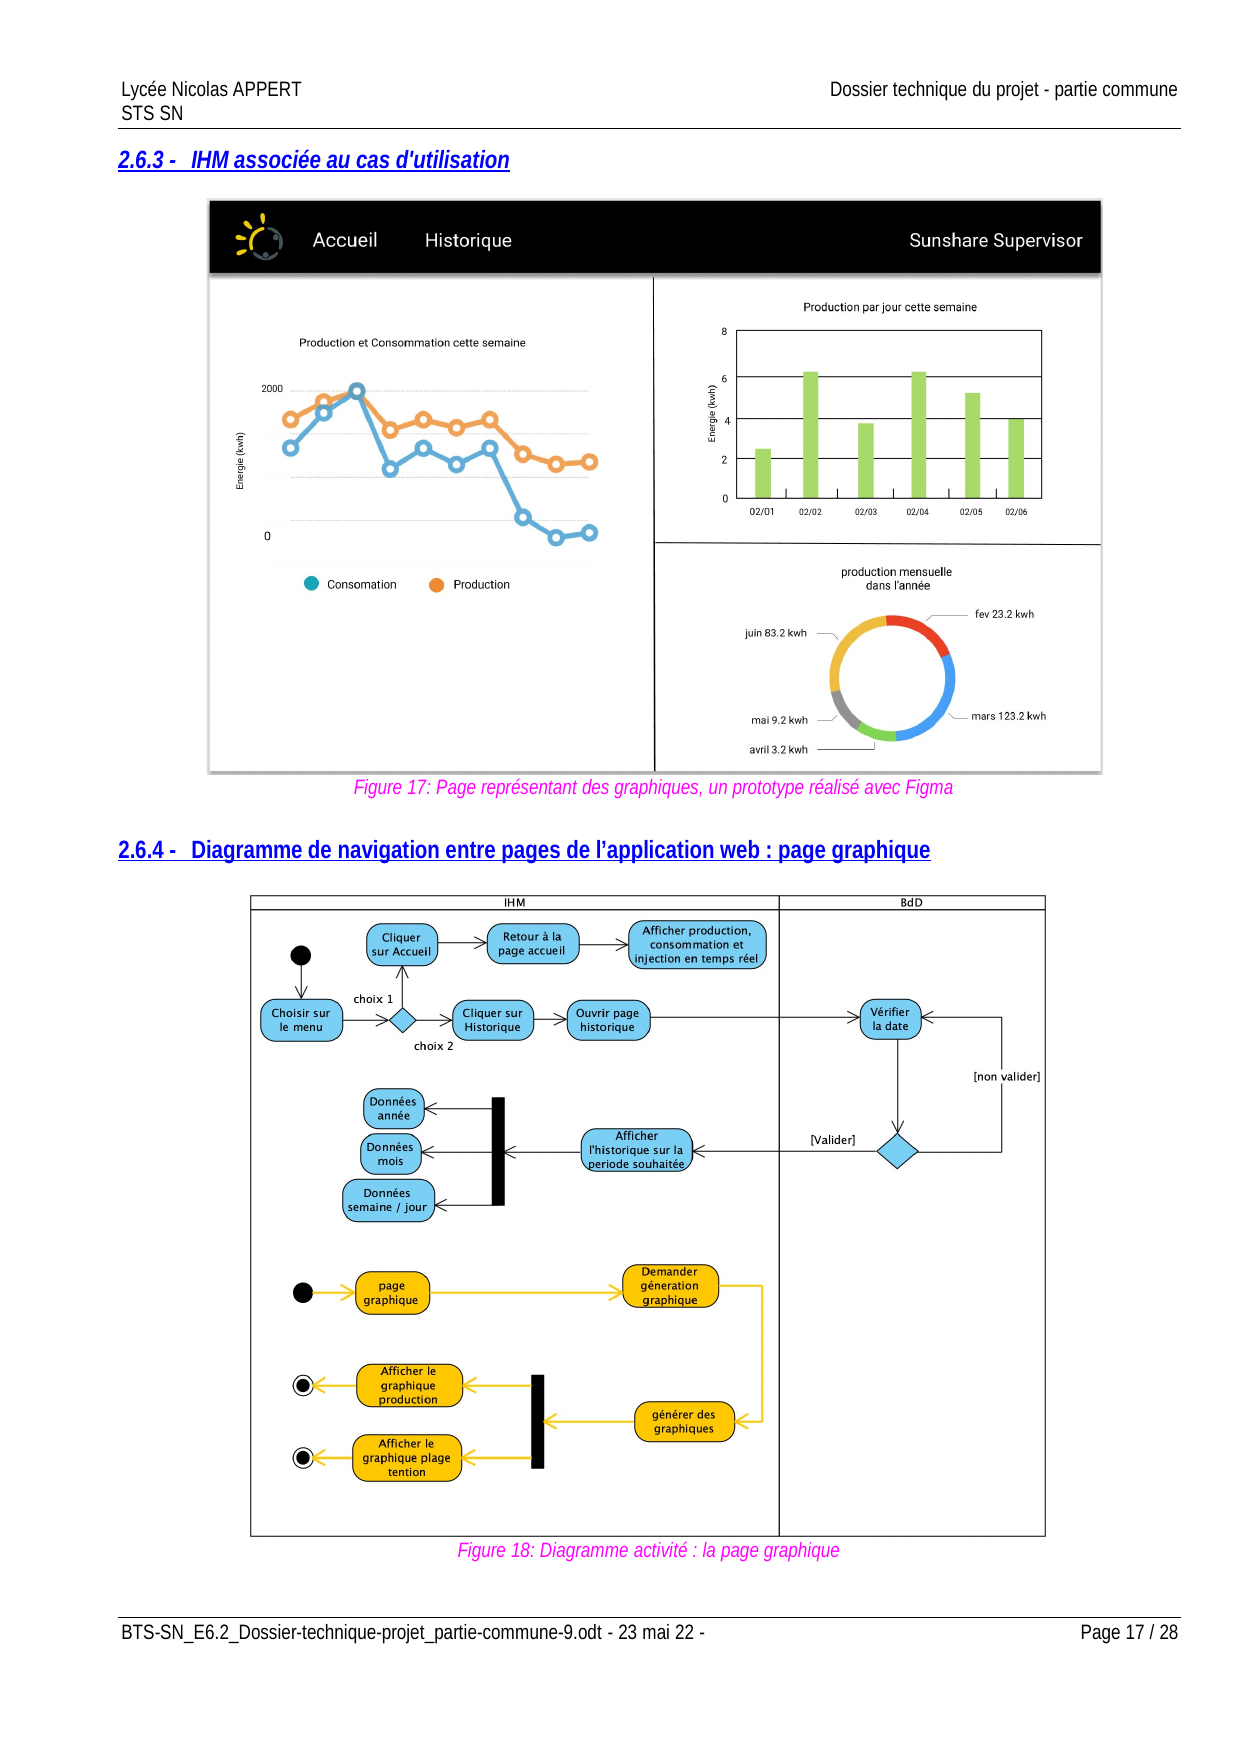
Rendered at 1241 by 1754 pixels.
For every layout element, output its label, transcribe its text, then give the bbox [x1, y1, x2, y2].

subtitle Diagramme de navigation entre pages de l’application web : page graphique [118, 835, 1181, 864]
picture [248, 893, 1048, 1539]
picture [206, 198, 1103, 775]
text Figure 18: Diagramme activité : la page graphique [248, 893, 1051, 1562]
text Figure 17: Page représentant des graphiques, un prototype réalisé avec Figma [207, 775, 1103, 799]
subtitle IHM associée au cas d'utilisation [118, 145, 1181, 174]
